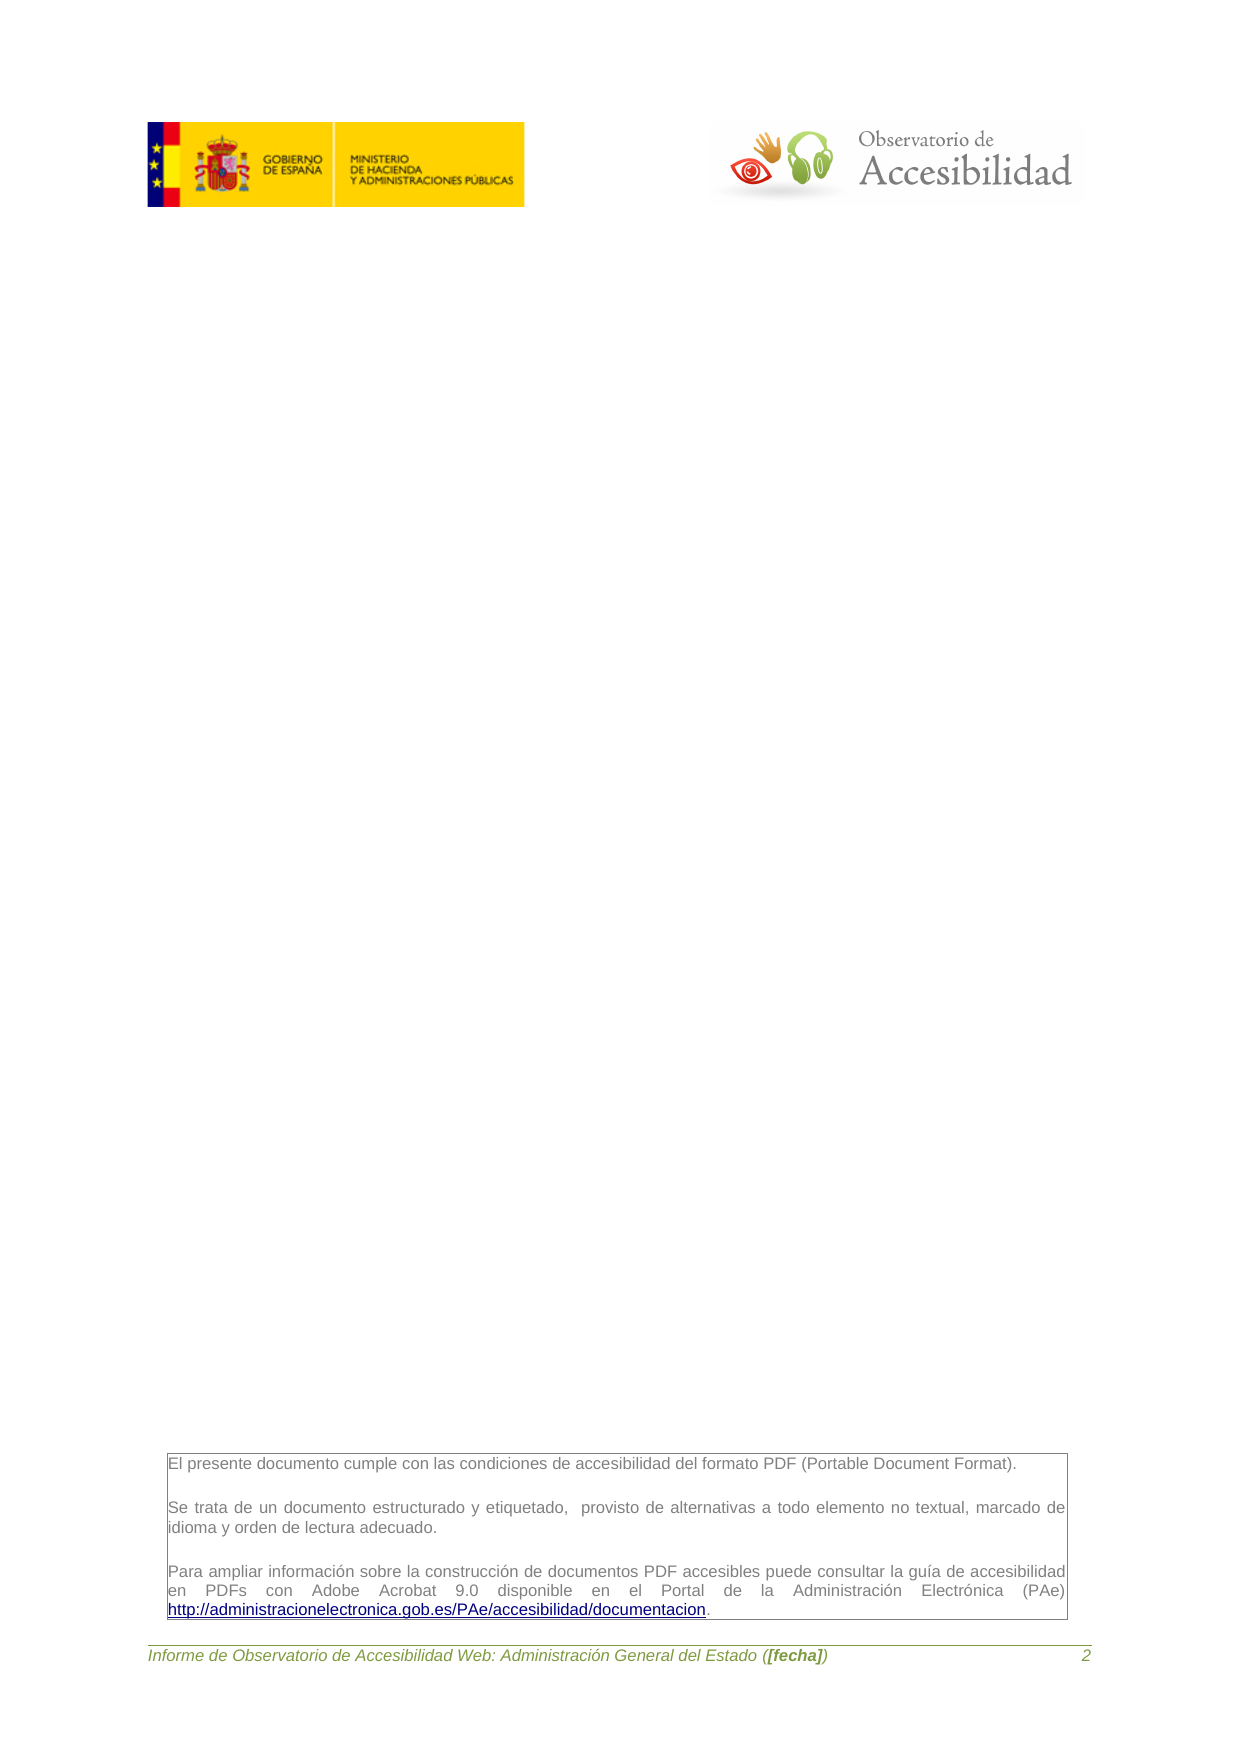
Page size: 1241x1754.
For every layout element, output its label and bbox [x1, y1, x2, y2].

picture [710, 122, 1086, 205]
picture [147, 122, 525, 207]
